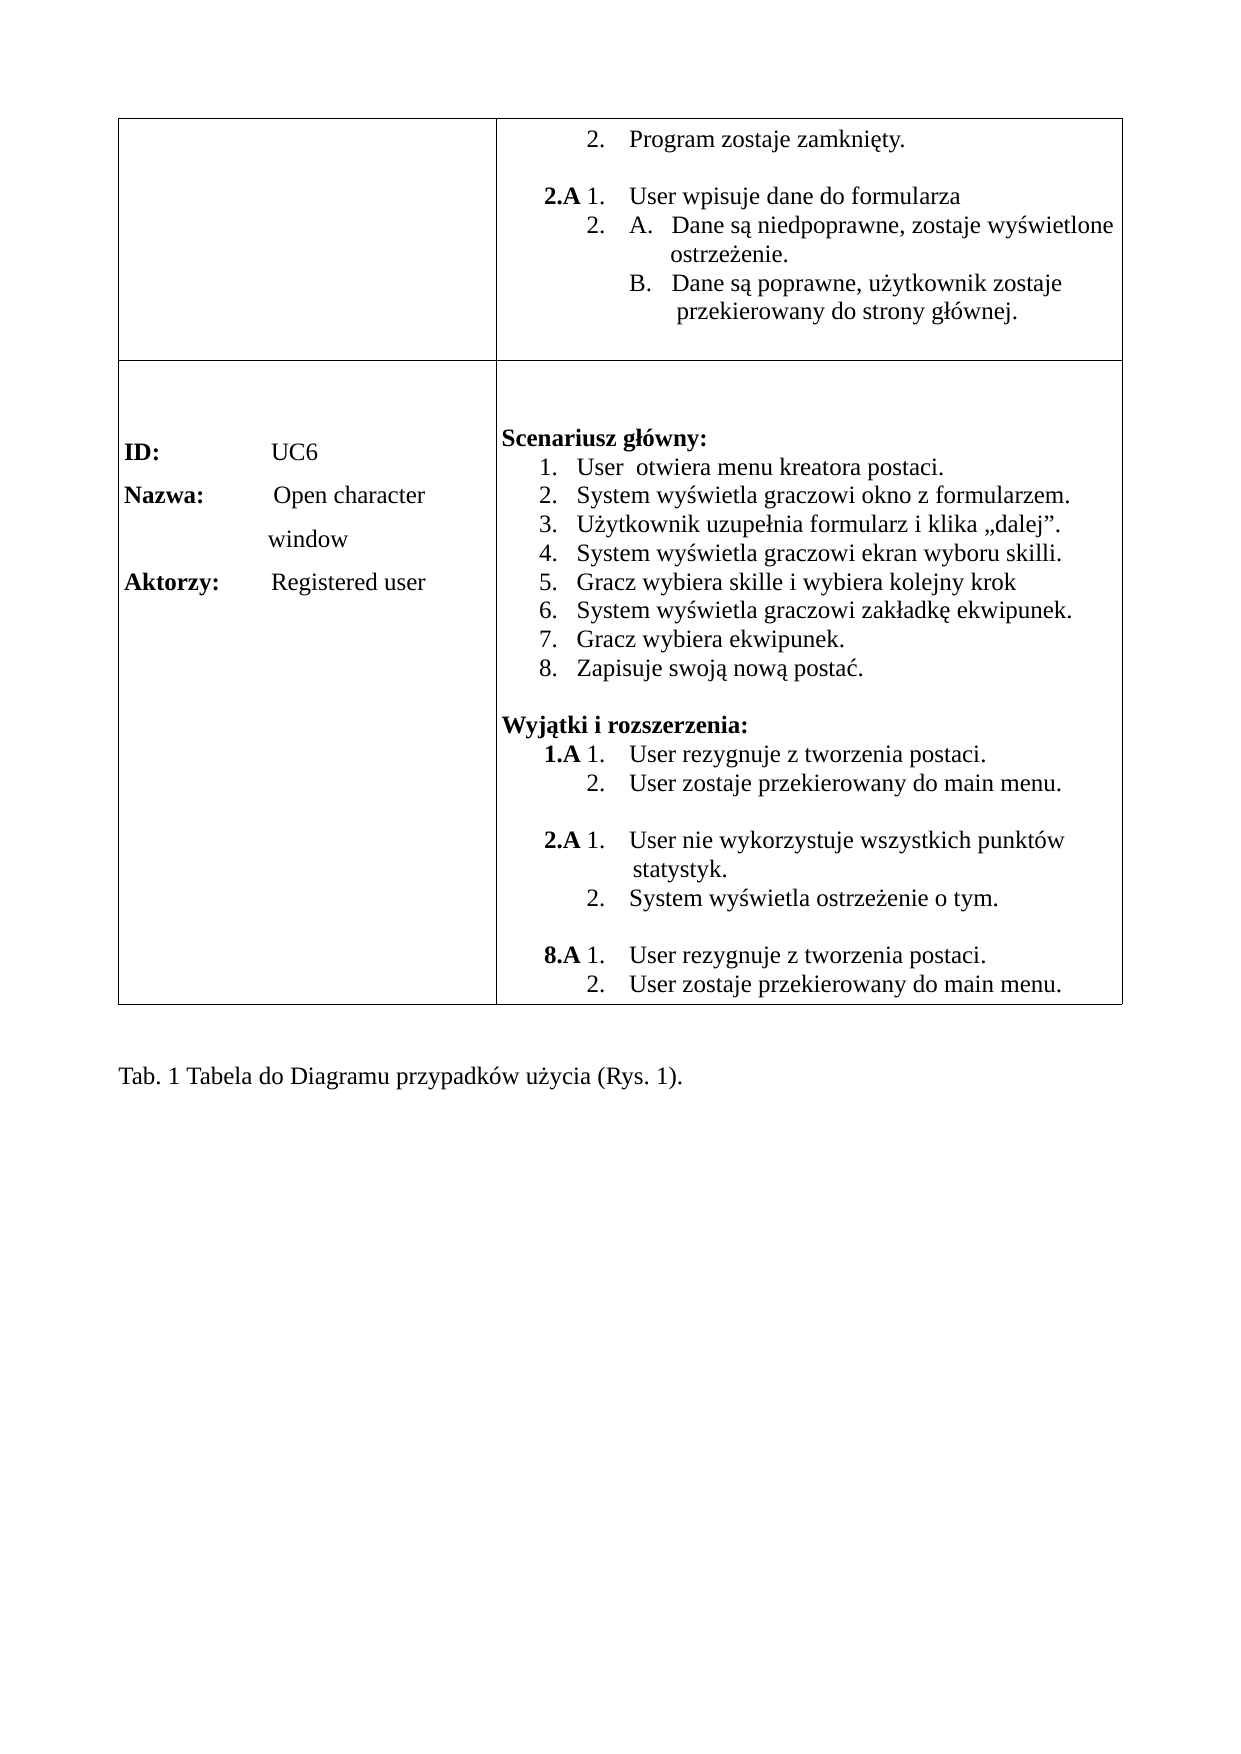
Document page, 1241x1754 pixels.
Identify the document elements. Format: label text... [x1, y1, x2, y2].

table_cell 2. Program zostaje zamknięty. 2.A 1. User wpisuje dane do formularza 2. A. Dane są niedpoprawne, zostaje wyświetlone ostrzeżenie. B. Dane są poprawne, użytkownik zostaje przekierowany do strony głównej. [497, 119, 1122, 360]
table_cell Scenariusz główny: User otwiera menu kreatora postaci. System wyświetla graczowi okno z formularzem. Użytkownik uzupełnia formularz i klika „dalej”. System wyświetla graczowi ekran wyboru skilli. Gracz wybiera skille i wybiera kolejny krok System wyświetla graczowi zakładkę ekwipunek. Gracz wybiera ekwipunek. Zapisuje swoją nową postać. Wyjątki i rozszerzenia: 1.A 1. User rezygnuje z tworzenia postaci. 2. User zostaje przekierowany do main menu. 2.A 1. User nie wykorzystuje wszystkich punktów statystyk. 2. System wyświetla ostrzeżenie o tym. 8.A 1. User rezygnuje z tworzenia postaci. 2. User zostaje przekierowany do main menu. [497, 361, 1122, 1004]
text Tab. 1 Tabela do Diagramu przypadków użycia (Rys. 1). [118, 1061, 1122, 1090]
table_cell ID: UC6 Nazwa: Open character window Aktorzy: Registered user [119, 361, 496, 1004]
table_cell [119, 119, 496, 360]
